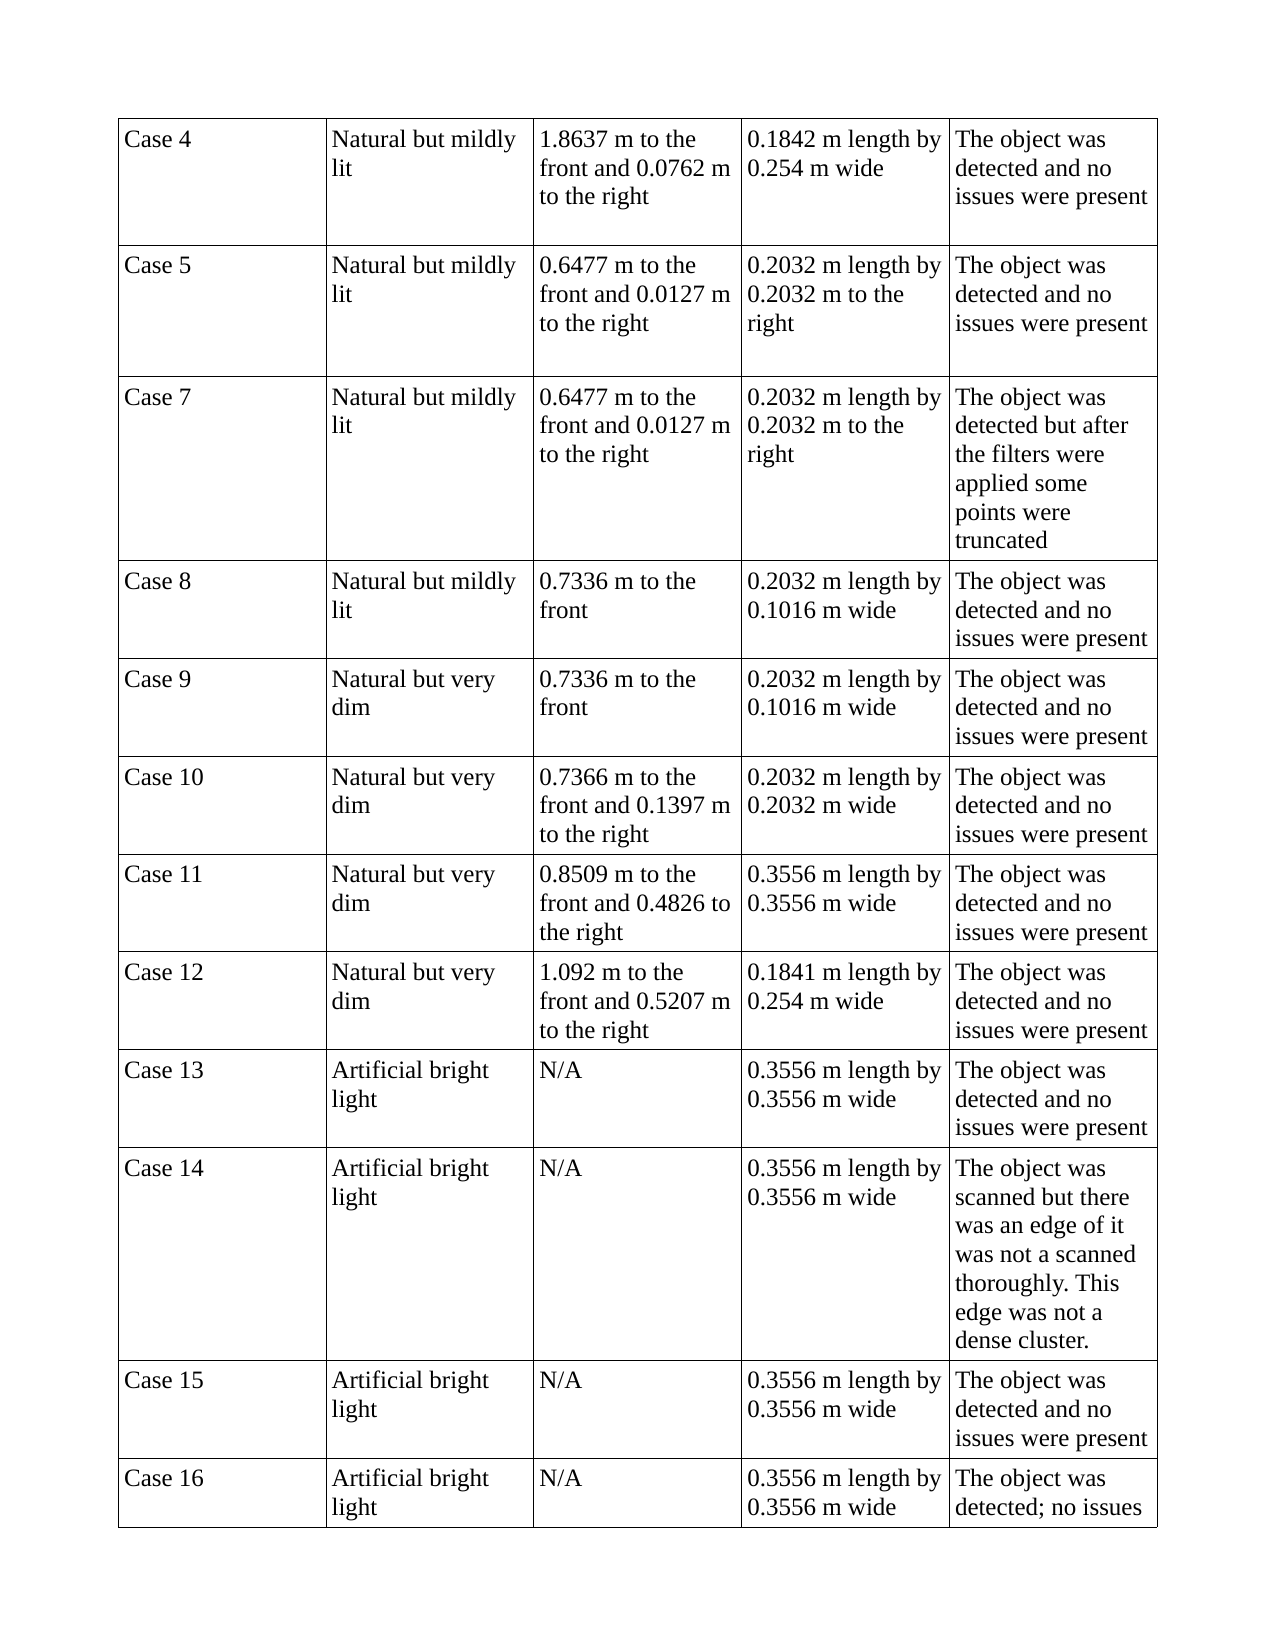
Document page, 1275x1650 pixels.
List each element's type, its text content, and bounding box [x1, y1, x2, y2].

table_cell N/A [534, 1361, 741, 1458]
table_cell The object was detected and no issues were present [950, 1361, 1157, 1458]
table_cell Natural but mildly lit [327, 377, 533, 560]
table_cell Natural but mildly lit [327, 561, 533, 658]
table_cell 0.2032 m length by 0.2032 m to the right [742, 377, 949, 560]
table_cell Case 5 [119, 246, 326, 376]
table_cell Case 12 [119, 952, 326, 1049]
table_cell Natural but mildly lit [327, 119, 533, 245]
table_cell N/A [534, 1148, 741, 1360]
table_cell The object was detected and no issues were present [950, 855, 1157, 951]
table_cell 0.2032 m length by 0.2032 m to the right [742, 246, 949, 376]
table_cell The object was detected but after the filters were applied some points were truncated [950, 377, 1157, 560]
table_cell Artificial bright light [327, 1459, 533, 1527]
table_cell The object was detected and no issues were present [950, 119, 1157, 245]
table_cell Case 8 [119, 561, 326, 658]
table_cell The object was detected and no issues were present [950, 952, 1157, 1049]
table_cell The object was detected and no issues were present [950, 246, 1157, 376]
table_cell 1.8637 m to the front and 0.0762 m to the right [534, 119, 741, 245]
table_cell Artificial bright light [327, 1148, 533, 1360]
table_cell Natural but very dim [327, 952, 533, 1049]
table_cell Case 11 [119, 855, 326, 951]
table_cell The object was detected and no issues were present [950, 561, 1157, 658]
table_cell 0.2032 m length by 0.2032 m wide [742, 757, 949, 853]
table_cell 0.1842 m length by 0.254 m wide [742, 119, 949, 245]
table_cell Case 10 [119, 757, 326, 853]
table_cell 0.2032 m length by 0.1016 m wide [742, 659, 949, 756]
table_cell N/A [534, 1459, 741, 1527]
table_cell Case 7 [119, 377, 326, 560]
table_cell The object was detected and no issues were present [950, 757, 1157, 853]
table_cell Case 15 [119, 1361, 326, 1458]
table_cell 1.092 m to the front and 0.5207 m to the right [534, 952, 741, 1049]
table_cell N/A [534, 1050, 741, 1147]
table_cell 0.3556 m length by 0.3556 m wide [742, 1459, 949, 1527]
table_cell Artificial bright light [327, 1050, 533, 1147]
table_cell Natural but very dim [327, 855, 533, 951]
table_cell 0.7336 m to the front [534, 561, 741, 658]
table_cell 0.8509 m to the front and 0.4826 to the right [534, 855, 741, 951]
table_cell The object was scanned but there was an edge of it was not a scanned thoroughly. This edge was not a dense cluster. [950, 1148, 1157, 1360]
table_cell 0.7366 m to the front and 0.1397 m to the right [534, 757, 741, 853]
table_cell 0.3556 m length by 0.3556 m wide [742, 855, 949, 951]
table_cell Case 14 [119, 1148, 326, 1360]
table_cell Artificial bright light [327, 1361, 533, 1458]
table_cell Natural but very dim [327, 659, 533, 756]
table_cell The object was detected; no issues [950, 1459, 1157, 1527]
table_cell Case 16 [119, 1459, 326, 1527]
table_cell 0.6477 m to the front and 0.0127 m to the right [534, 377, 741, 560]
table_cell 0.6477 m to the front and 0.0127 m to the right [534, 246, 741, 376]
table_cell Case 13 [119, 1050, 326, 1147]
table_cell 0.2032 m length by 0.1016 m wide [742, 561, 949, 658]
table_cell 0.3556 m length by 0.3556 m wide [742, 1148, 949, 1360]
table_cell Natural but very dim [327, 757, 533, 853]
table_cell Case 9 [119, 659, 326, 756]
table_cell 0.7336 m to the front [534, 659, 741, 756]
table_cell 0.3556 m length by 0.3556 m wide [742, 1361, 949, 1458]
table_cell The object was detected and no issues were present [950, 1050, 1157, 1147]
table_cell 0.1841 m length by 0.254 m wide [742, 952, 949, 1049]
table_cell The object was detected and no issues were present [950, 659, 1157, 756]
table_cell Natural but mildly lit [327, 246, 533, 376]
table_cell 0.3556 m length by 0.3556 m wide [742, 1050, 949, 1147]
table_cell Case 4 [119, 119, 326, 245]
